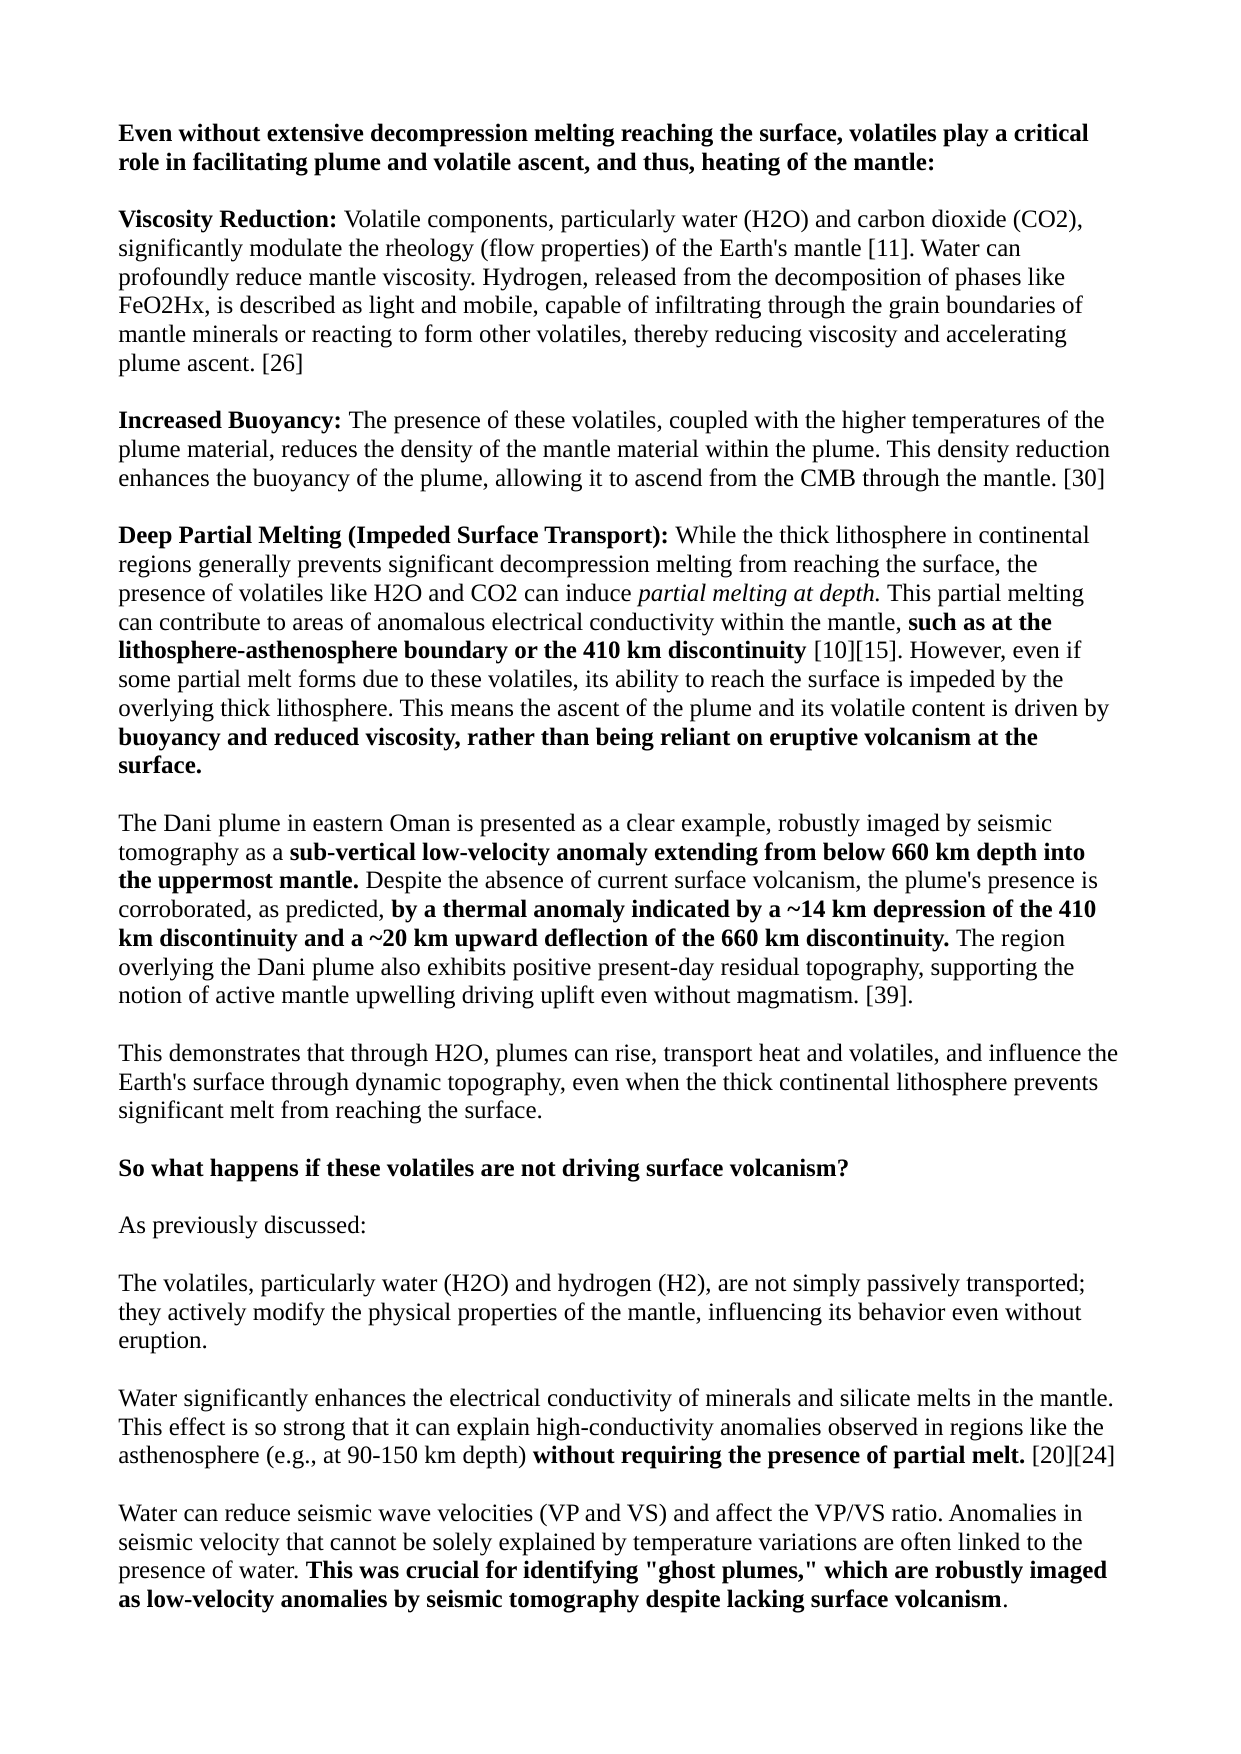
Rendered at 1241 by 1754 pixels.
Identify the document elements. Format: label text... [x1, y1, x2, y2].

text So what happens if these volatiles are not driving surface volcanism? [118, 1153, 1122, 1182]
text Increased Buoyancy: The presence of these volatiles, coupled with the higher temperatures of the plume material, reduces the density of the mantle material within the plume. This density reduction enhances the buoyancy of the plume, allowing it to ascend from the CMB through the mantle. [30] [118, 406, 1122, 492]
text This demonstrates that through H2O, plumes can rise, transport heat and volatiles, and influence the Earth's surface through dynamic topography, even when the thick continental lithosphere prevents significant melt from reaching the surface. [118, 1038, 1122, 1124]
text The Dani plume in eastern Oman is presented as a clear example, robustly imaged by seismic tomography as a sub-vertical low-velocity anomaly extending from below 660 km depth into the uppermost mantle. Despite the absence of current surface volcanism, the plume's presence is corroborated, as predicted, by a thermal anomaly indicated by a ~14 km depression of the 410 km discontinuity and a ~20 km upward deflection of the 660 km discontinuity. The region overlying the Dani plume also exhibits positive present-day residual topography, supporting the notion of active mantle upwelling driving uplift even without magmatism. [39]. [118, 808, 1122, 1009]
text The volatiles, particularly water (H2O) and hydrogen (H2), are not simply passively transported; they actively modify the physical properties of the mantle, influencing its behavior even without eruption. [118, 1268, 1122, 1354]
text Water significantly enhances the electrical conductivity of minerals and silicate melts in the mantle. This effect is so strong that it can explain high-conductivity anomalies observed in regions like the asthenosphere (e.g., at 90-150 km depth) without requiring the presence of partial melt. [20][24] [118, 1383, 1122, 1469]
text Deep Partial Melting (Impeded Surface Transport): While the thick lithosphere in continental regions generally prevents significant decompression melting from reaching the surface, the presence of volatiles like H2O and CO2 can induce partial melting at depth. This partial melting can contribute to areas of anomalous electrical conductivity within the mantle, such as at the lithosphere-asthenosphere boundary or the 410 km discontinuity [10][15]. However, even if some partial melt forms due to these volatiles, its ability to reach the surface is impeded by the overlying thick lithosphere. This means the ascent of the plume and its volatile content is driven by buoyancy and reduced viscosity, rather than being reliant on eruptive volcanism at the surface. [118, 521, 1122, 779]
text Viscosity Reduction: Volatile components, particularly water (H2O) and carbon dioxide (CO2), significantly modulate the rheology (flow properties) of the Earth's mantle [11]. Water can profoundly reduce mantle viscosity. Hydrogen, released from the decomposition of phases like FeO2Hx, is described as light and mobile, capable of infiltrating through the grain boundaries of mantle minerals or reacting to form other volatiles, thereby reducing viscosity and accelerating plume ascent. [26] [118, 204, 1122, 377]
text Even without extensive decompression melting reaching the surface, volatiles play a critical role in facilitating plume and volatile ascent, and thus, heating of the mantle: [118, 118, 1122, 176]
text As previously discussed: [118, 1182, 1122, 1239]
text Water can reduce seismic wave velocities (VP and VS) and affect the VP/VS ratio. Anomalies in seismic velocity that cannot be solely explained by temperature variations are often linked to the presence of water. This was crucial for identifying "ghost plumes," which are robustly imaged as low-velocity anomalies by seismic tomography despite lacking surface volcanism. [118, 1498, 1122, 1613]
